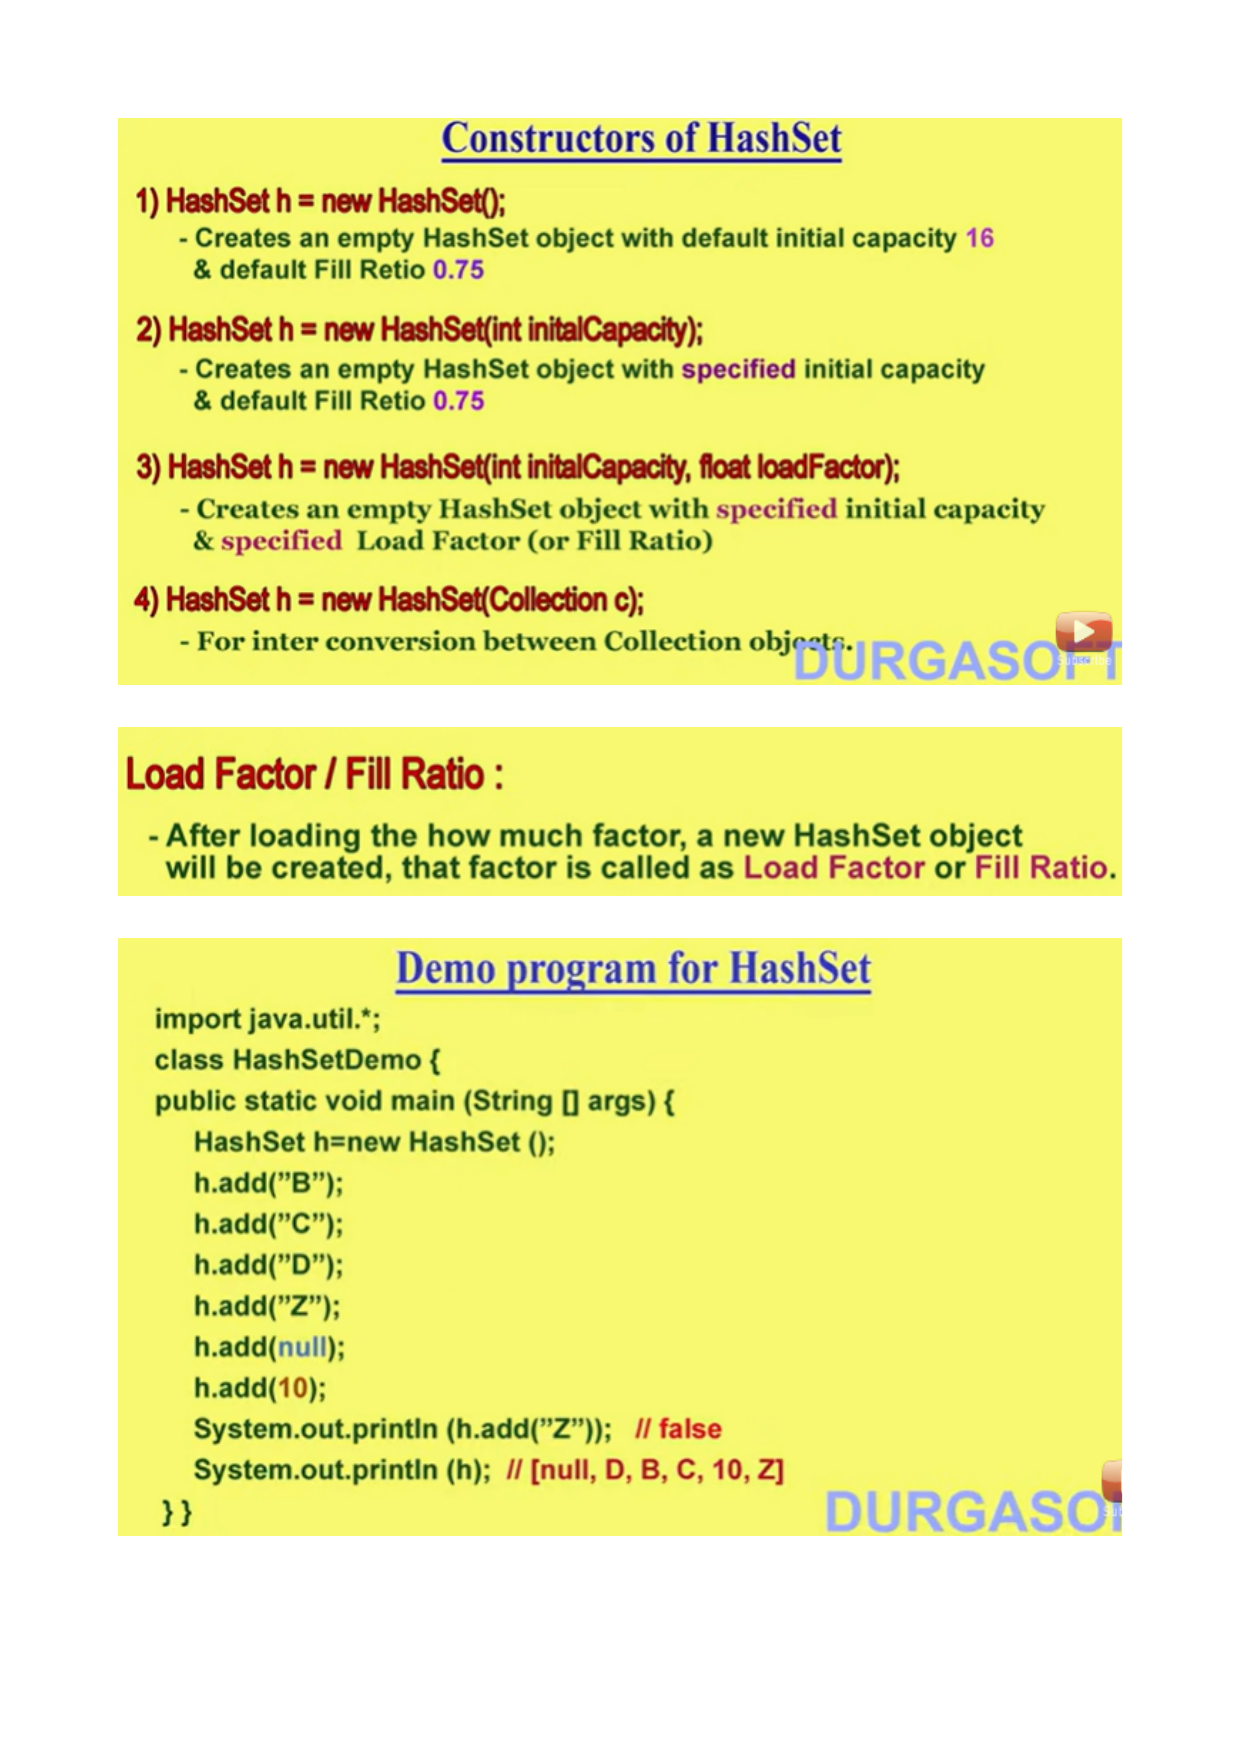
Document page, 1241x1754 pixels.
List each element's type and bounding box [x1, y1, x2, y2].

picture [118, 727, 1123, 896]
picture [118, 118, 1123, 685]
picture [118, 938, 1123, 1536]
